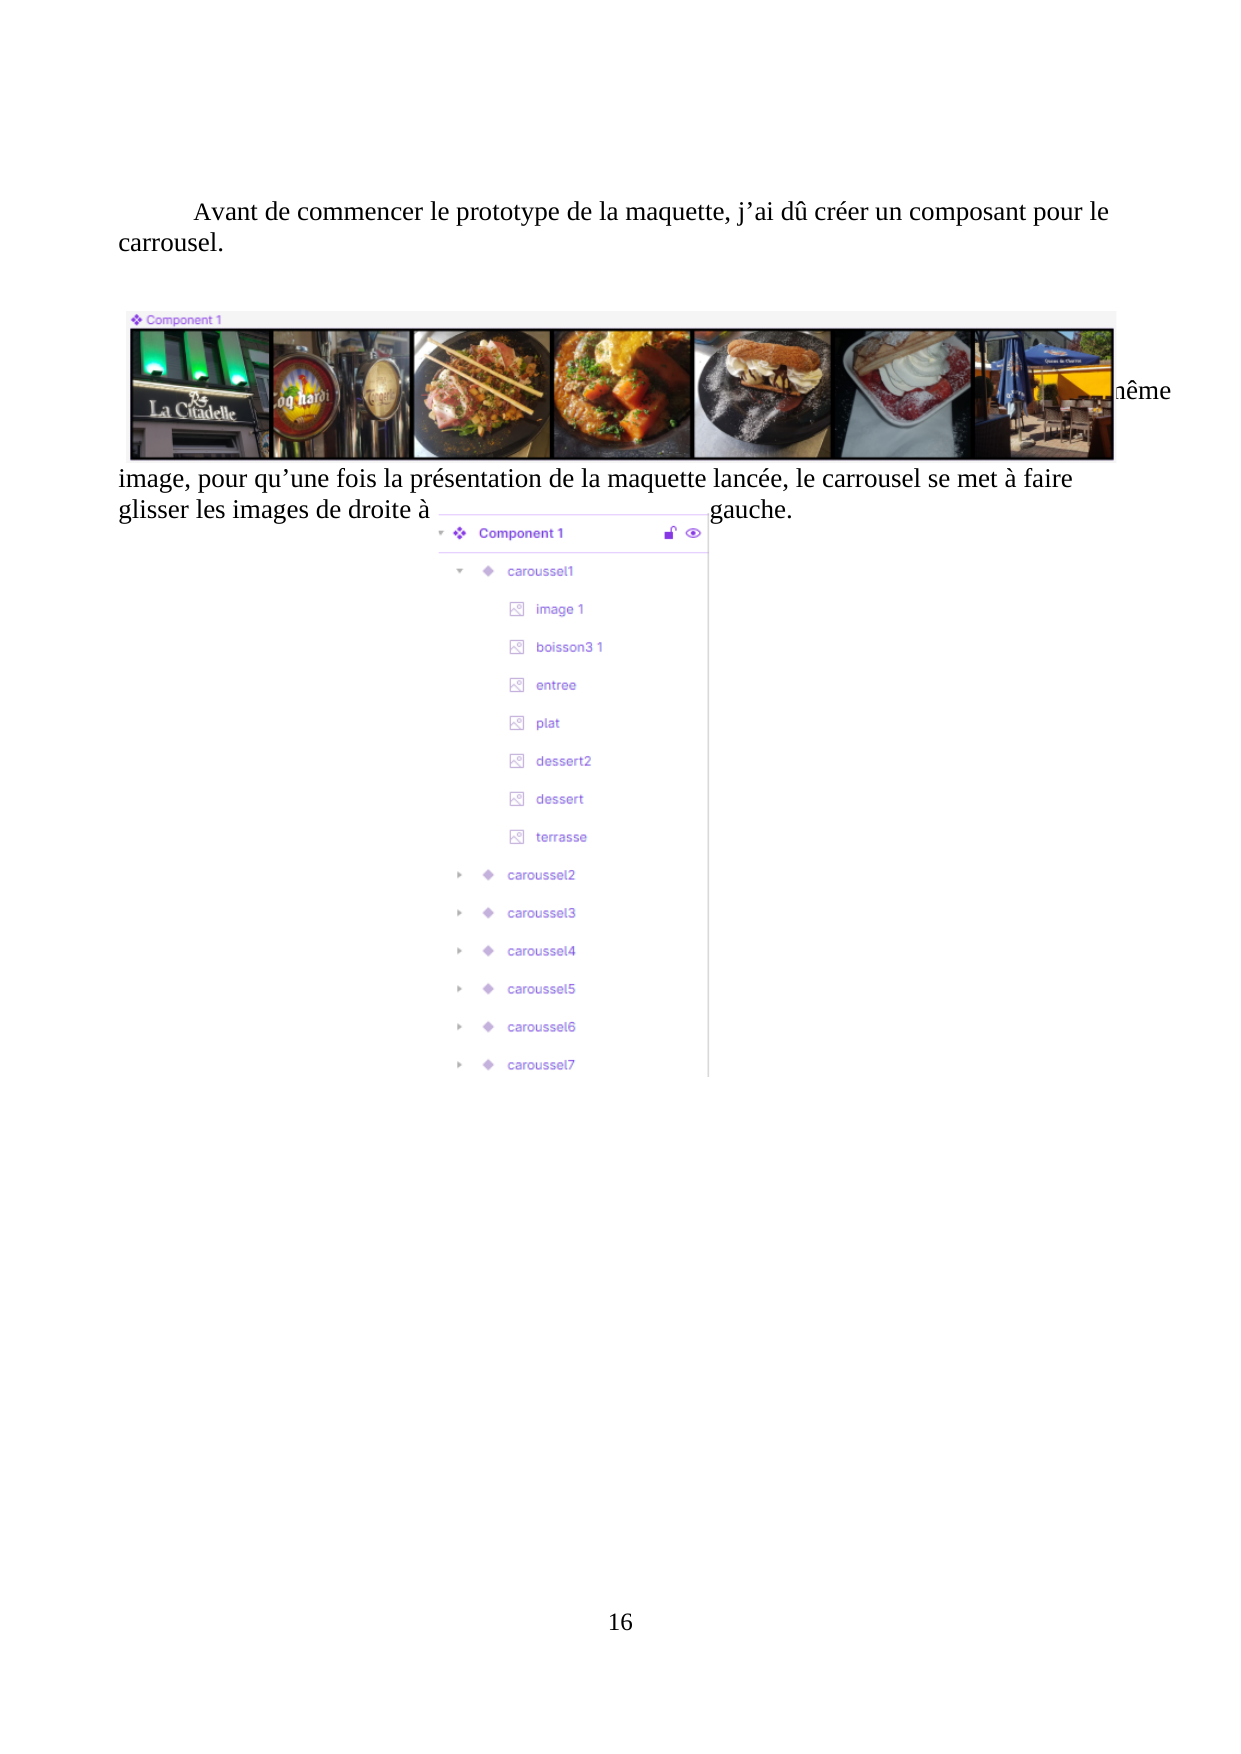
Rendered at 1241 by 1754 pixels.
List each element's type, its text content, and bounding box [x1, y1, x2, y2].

text Avant de commencer le prototype de la maquette, j’ai dû créer un composant pour le carrousel. [118, 195, 1122, 257]
picture [438, 513, 710, 1077]
picture [126, 311, 1117, 463]
text Chaque est image correspond à un composant qui une fois déroulé affiche 7 fois les même image, pour qu’une fois la présentation de la maquette lancée, le carrousel se met à faire glisser les images de droite à gauche. [118, 343, 1122, 525]
